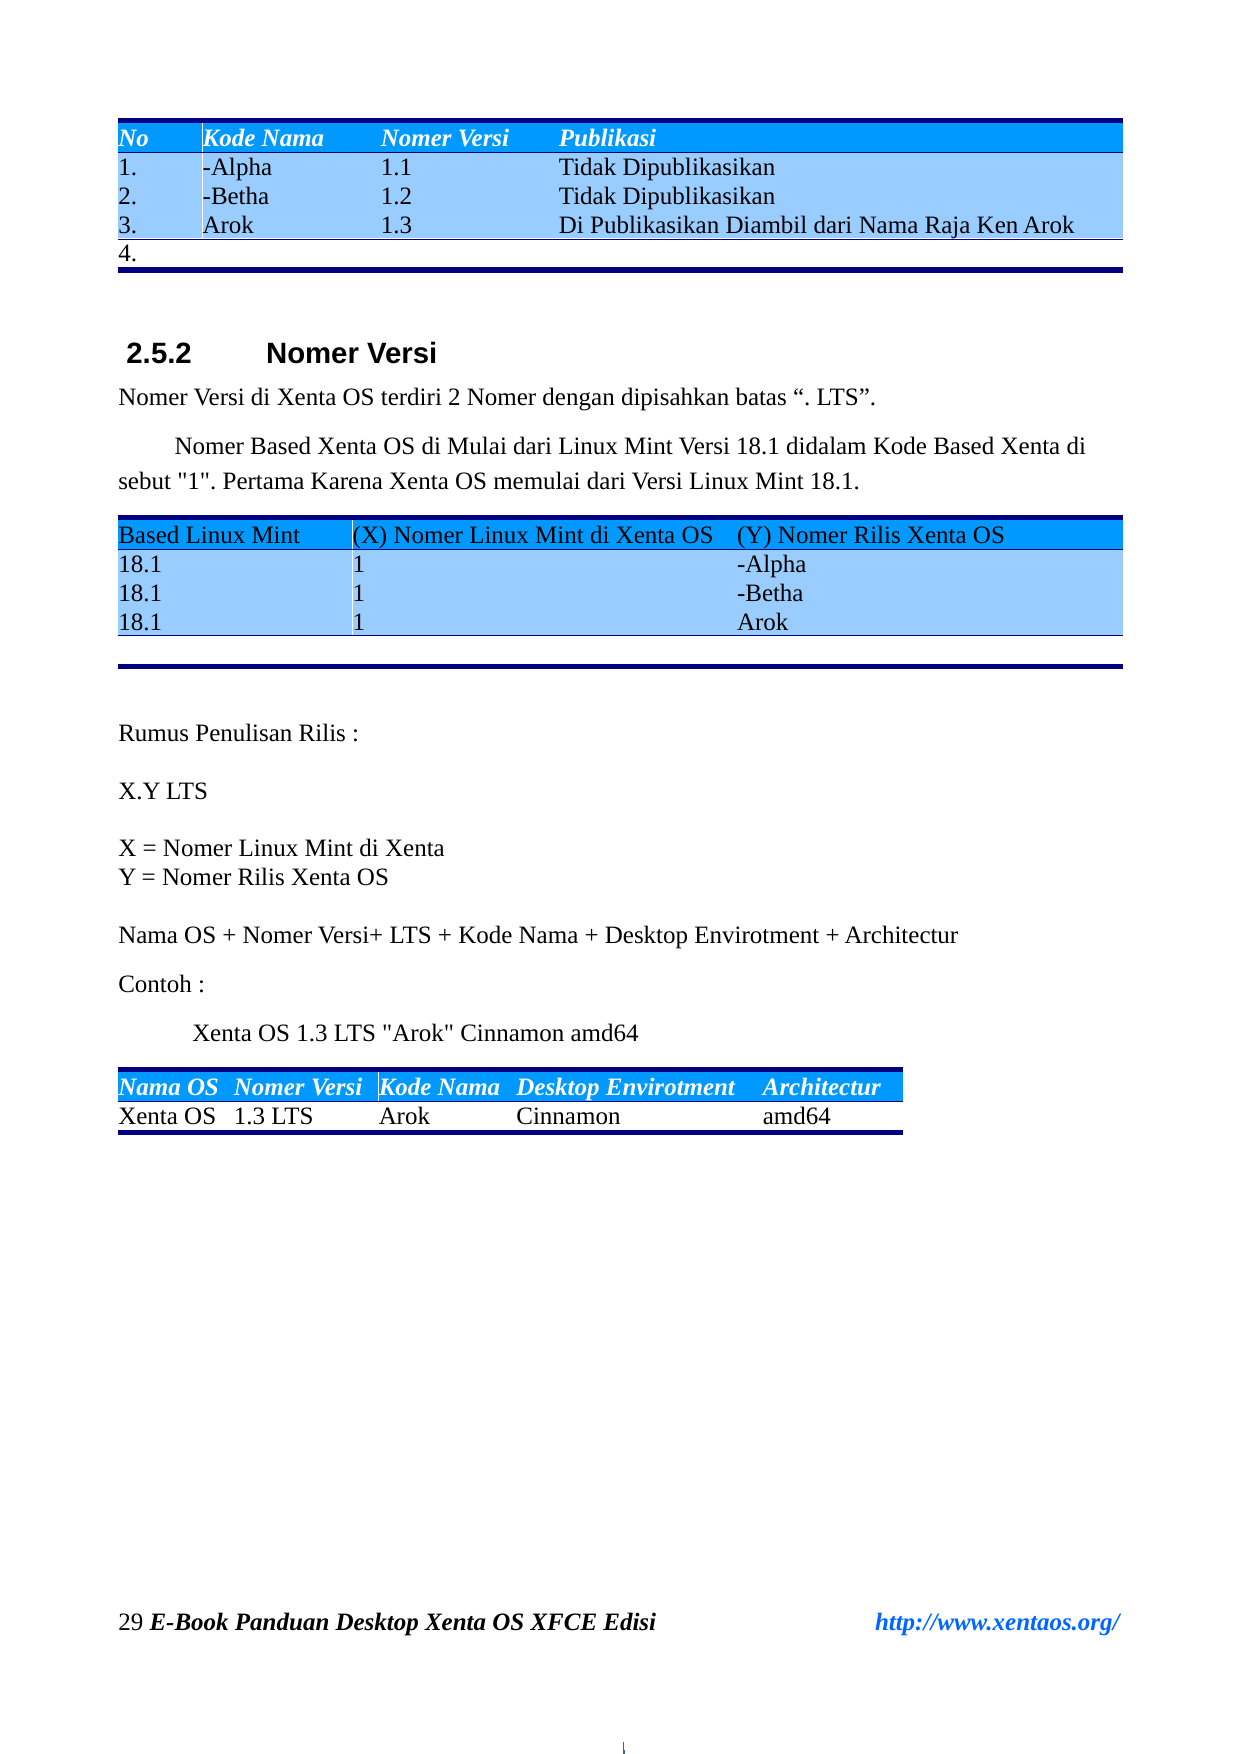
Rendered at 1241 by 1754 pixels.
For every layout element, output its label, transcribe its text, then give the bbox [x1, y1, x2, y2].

table_cell -Betha [737, 578, 1123, 607]
table_cell Tidak Dipublikasikan [559, 153, 1123, 181]
text Y = Nomer Rilis Xenta OS [118, 862, 1122, 891]
table_cell -Alpha [737, 550, 1123, 578]
subtitle Nomer Versi [118, 336, 1122, 370]
text Nomer Based Xenta OS di Mulai dari Linux Mint Versi 18.1 didalam Kode Based Xenta di sebut "1". Pertama Karena Xenta OS memulai dari Versi Linux Mint 18.1. [118, 431, 1122, 495]
table_cell [559, 240, 1123, 267]
table_header Desktop Envirotment [516, 1072, 763, 1101]
table_cell -Alpha [203, 153, 381, 181]
text Nama OS + Nomer Versi+ LTS + Kode Nama + Desktop Envirotment + Architectur [118, 920, 1122, 948]
table_cell 3. [118, 210, 202, 238]
table_cell 1.1 [381, 153, 559, 181]
table_cell 1.3 [381, 210, 559, 238]
table_cell Cinnamon [516, 1102, 763, 1130]
table_header No [118, 123, 202, 152]
table_cell Arok [379, 1102, 516, 1130]
table_header Nomer Versi [234, 1072, 378, 1101]
table_cell 18.1 [118, 607, 352, 635]
table_cell [203, 240, 381, 267]
table_cell [737, 636, 1123, 664]
table_cell [353, 636, 737, 664]
text Rumus Penulisan Rilis : X.Y LTS [118, 718, 1122, 805]
table_cell 1. [118, 153, 202, 181]
text Xenta OS 1.3 LTS "Arok" Cinnamon amd64 [118, 1018, 1122, 1047]
table_cell -Betha [203, 181, 381, 210]
table_cell 1 [353, 607, 737, 635]
table_cell Di Publikasikan Diambil dari Nama Raja Ken Arok [559, 210, 1123, 238]
table_cell 1.2 [381, 181, 559, 210]
text Contoh : [118, 969, 1122, 997]
table_header (X) Nomer Linux Mint di Xenta OS [353, 520, 737, 549]
table_header (Y) Nomer Rilis Xenta OS [737, 520, 1123, 549]
table_header Nama OS [118, 1072, 234, 1101]
table_cell amd64 [763, 1102, 903, 1130]
table_header Publikasi [559, 123, 1123, 152]
table_cell Xenta OS [118, 1102, 234, 1130]
table_cell 18.1 [118, 550, 352, 578]
table_cell 1 [353, 550, 737, 578]
table_header Architectur [763, 1072, 903, 1101]
text X = Nomer Linux Mint di Xenta [118, 833, 1122, 862]
table_cell 18.1 [118, 578, 352, 607]
table_cell Tidak Dipublikasikan [559, 181, 1123, 210]
table_cell 1.3 LTS [234, 1102, 378, 1130]
table_header Based Linux Mint [118, 520, 352, 549]
table_header Nomer Versi [381, 123, 559, 152]
text Nomer Versi di Xenta OS terdiri 2 Nomer dengan dipisahkan batas “. LTS”. [118, 382, 1122, 411]
table_cell 1 [353, 578, 737, 607]
table_cell Arok [737, 607, 1123, 635]
table_cell 4. [118, 240, 202, 267]
table_cell [118, 636, 352, 664]
table_header Kode Nama [379, 1072, 516, 1101]
table_cell Arok [203, 210, 381, 238]
table_cell [381, 240, 559, 267]
table_header Kode Nama [203, 123, 381, 152]
table_cell 2. [118, 181, 202, 210]
